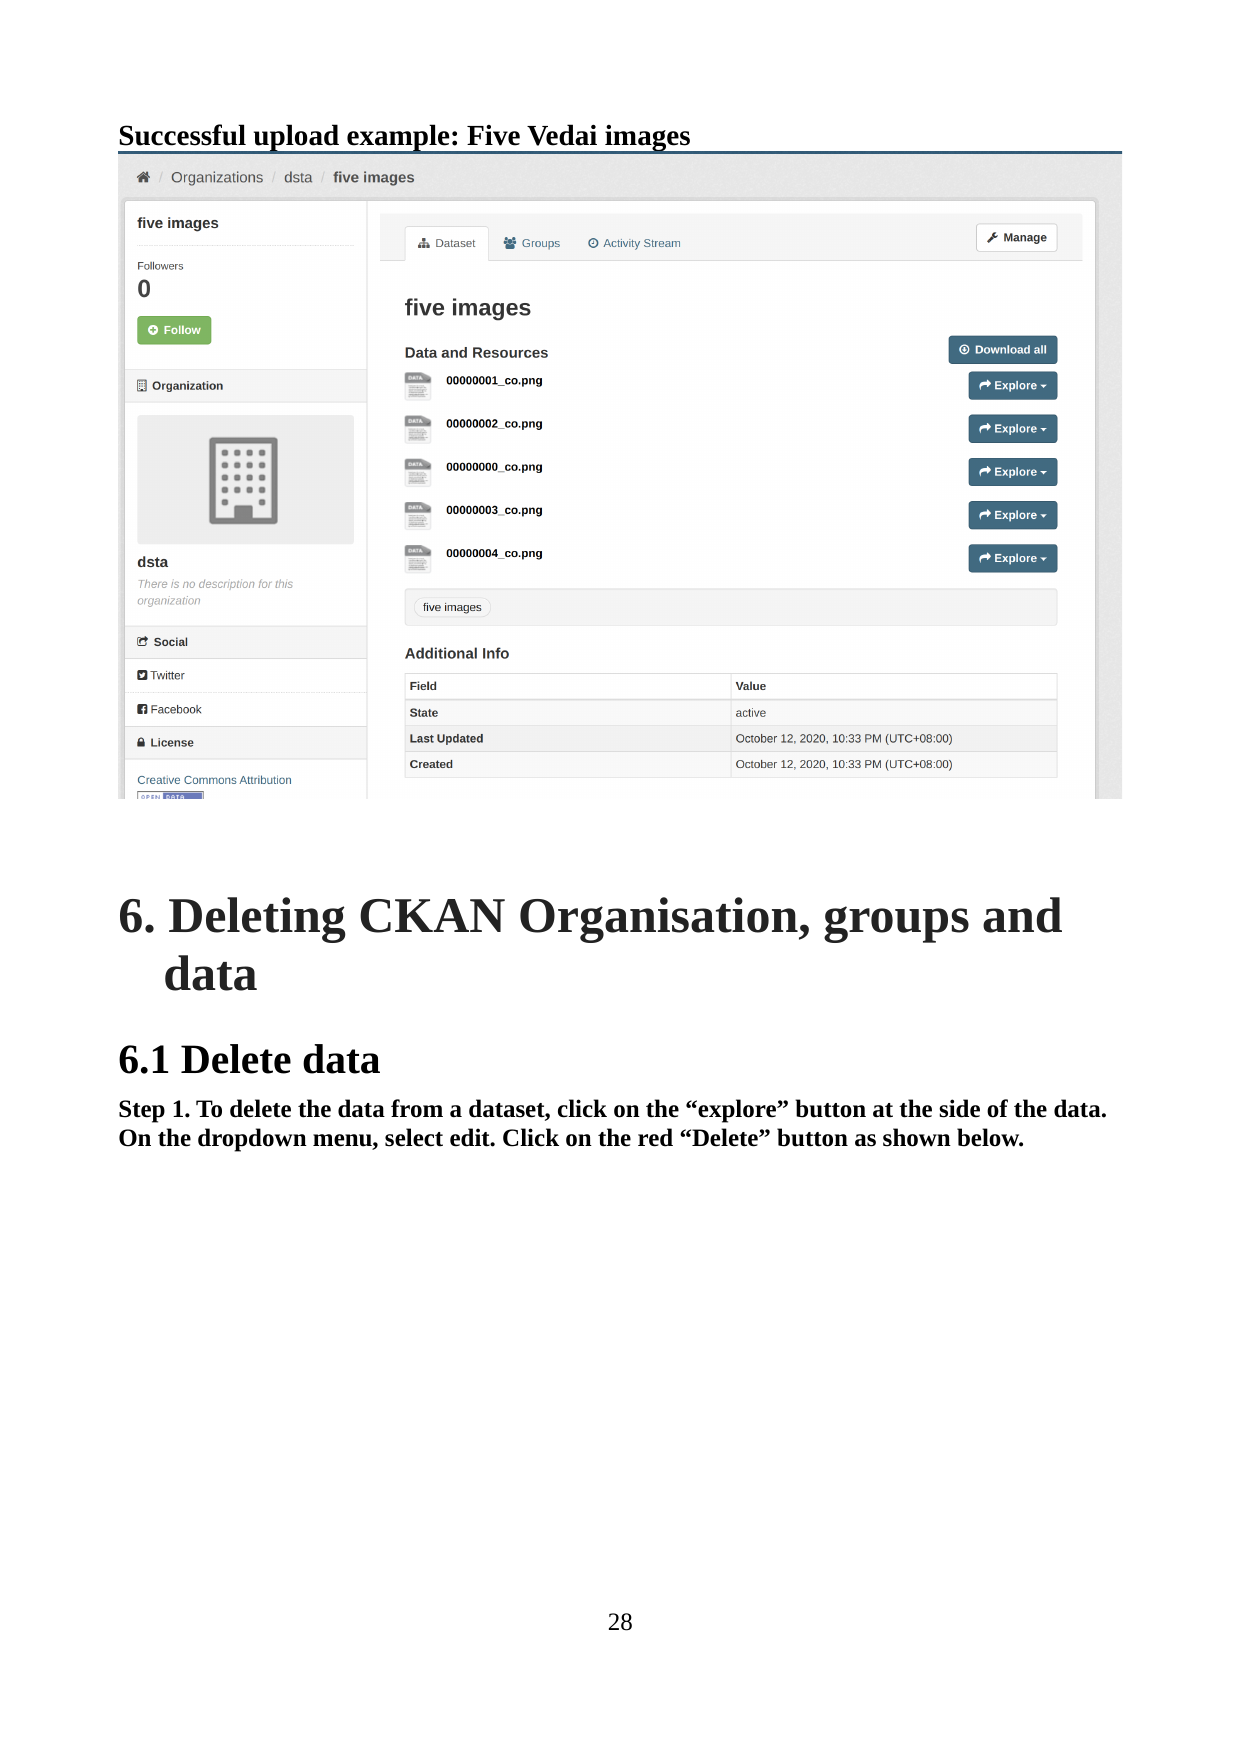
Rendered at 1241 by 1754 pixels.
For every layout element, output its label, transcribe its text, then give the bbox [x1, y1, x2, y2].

subtitle 6.1 Delete data [118, 1034, 1122, 1082]
text Step 1. To delete the data from a dataset, click on the “explore” button at the side of the data. On the dropdown menu, select edit. Click on the red “Delete” button as shown below. [118, 1094, 1122, 1152]
subtitle 6. Deleting CKAN Organisation, groups and data [118, 886, 1122, 1001]
text Successful upload example: Five Vedai images [118, 118, 1122, 151]
picture [118, 151, 1123, 799]
